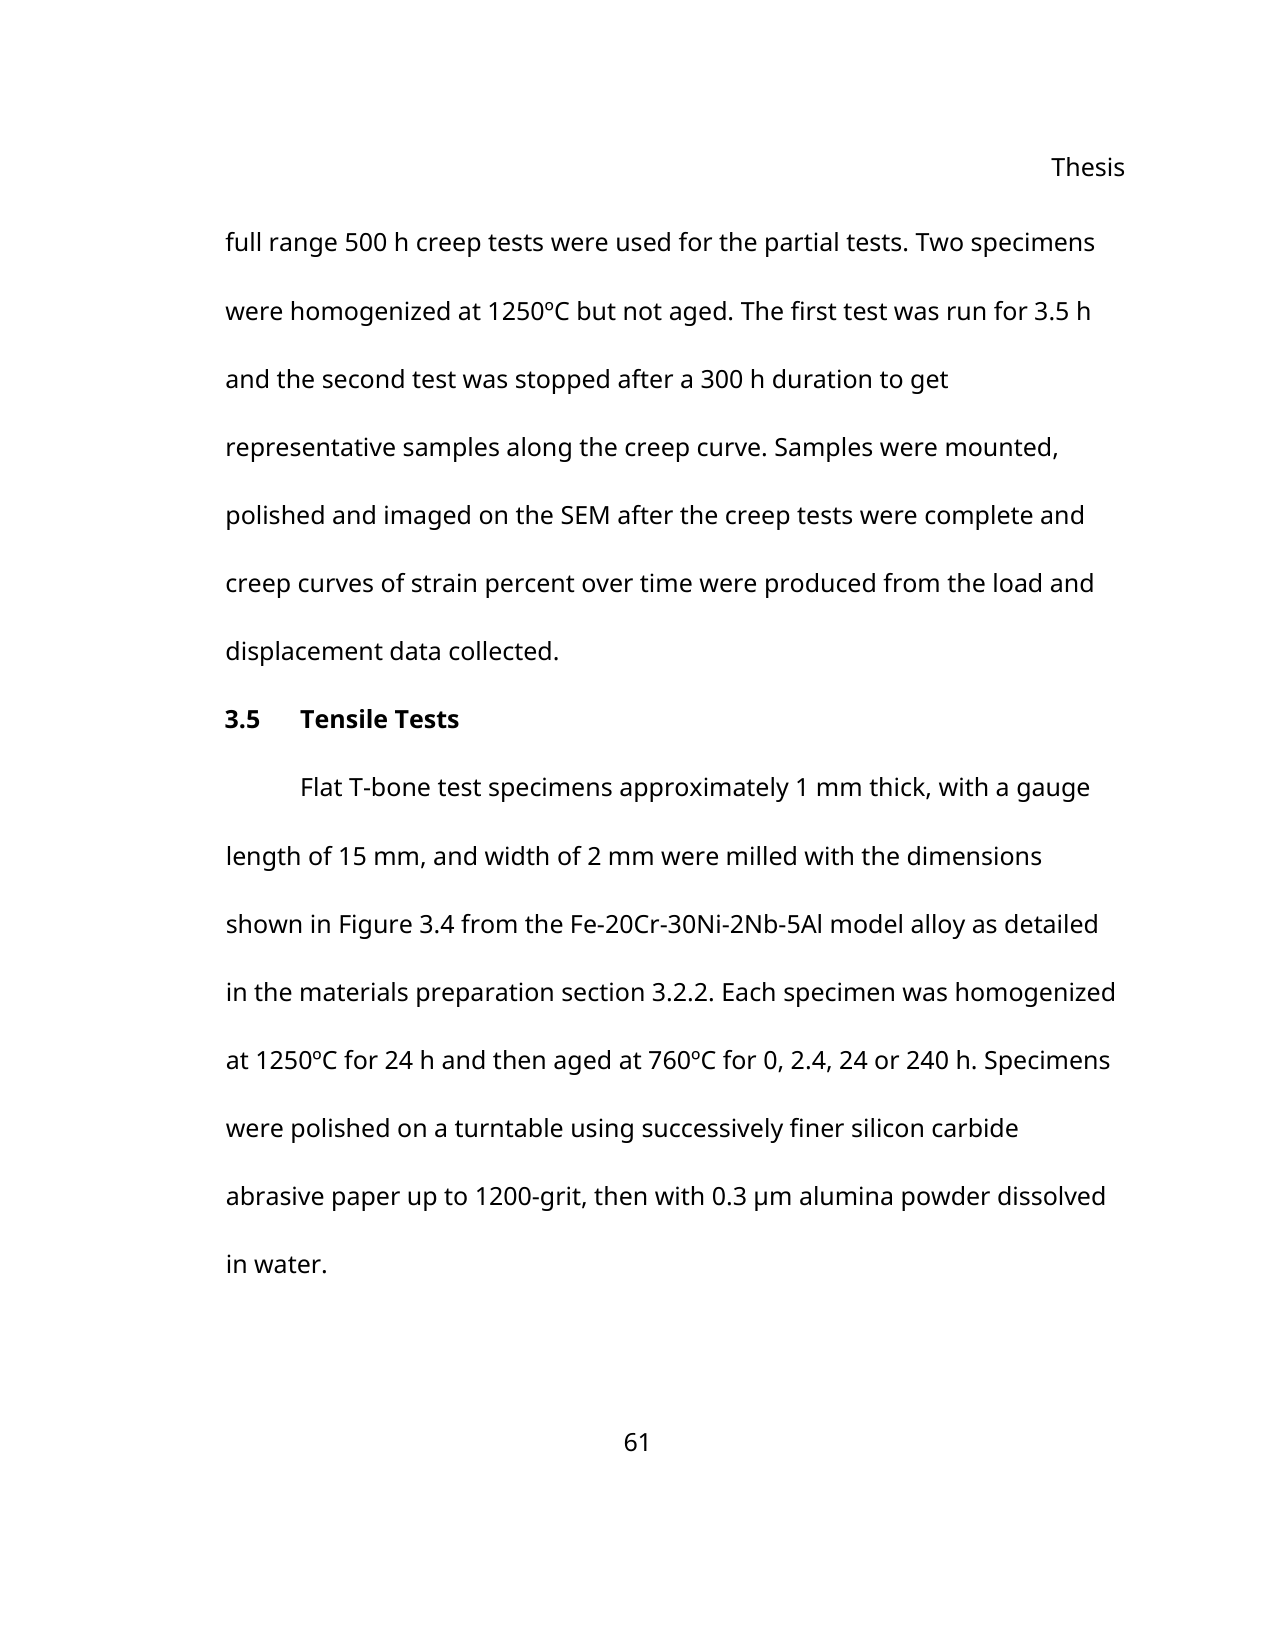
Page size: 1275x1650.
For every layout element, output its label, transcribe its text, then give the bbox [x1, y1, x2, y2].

text Flat T-bone test specimens approximately 1 mm thick, with a gauge length of 15 mm, and width of 2 mm were milled with the dimensions shown in Figure 3.4 from the Fe-20Cr-30Ni-2Nb-5Al model alloy as detailed in the materials preparation section 3.2.2. Each specimen was homogenized at 1250ºC for 24 h and then aged at 760ºC for 0, 2.4, 24 or 240 h. Specimens were polished on a turntable using successively finer silicon carbide abrasive paper up to 1200-grit, then with 0.3 µm alumina powder dissolved in water. [224, 770, 1125, 1281]
text 3.5 Tensile Tests [224, 702, 1125, 736]
text full range 500 h creep tests were used for the partial tests. Two specimens were homogenized at 1250ºC but not aged. The first test was run for 3.5 h and the second test was stopped after a 300 h duration to get representative samples along the creep curve. Samples were mounted, polished and imaged on the SEM after the creep tests were complete and creep curves of strain percent over time were produced from the load and displacement data collected. [224, 225, 1125, 668]
